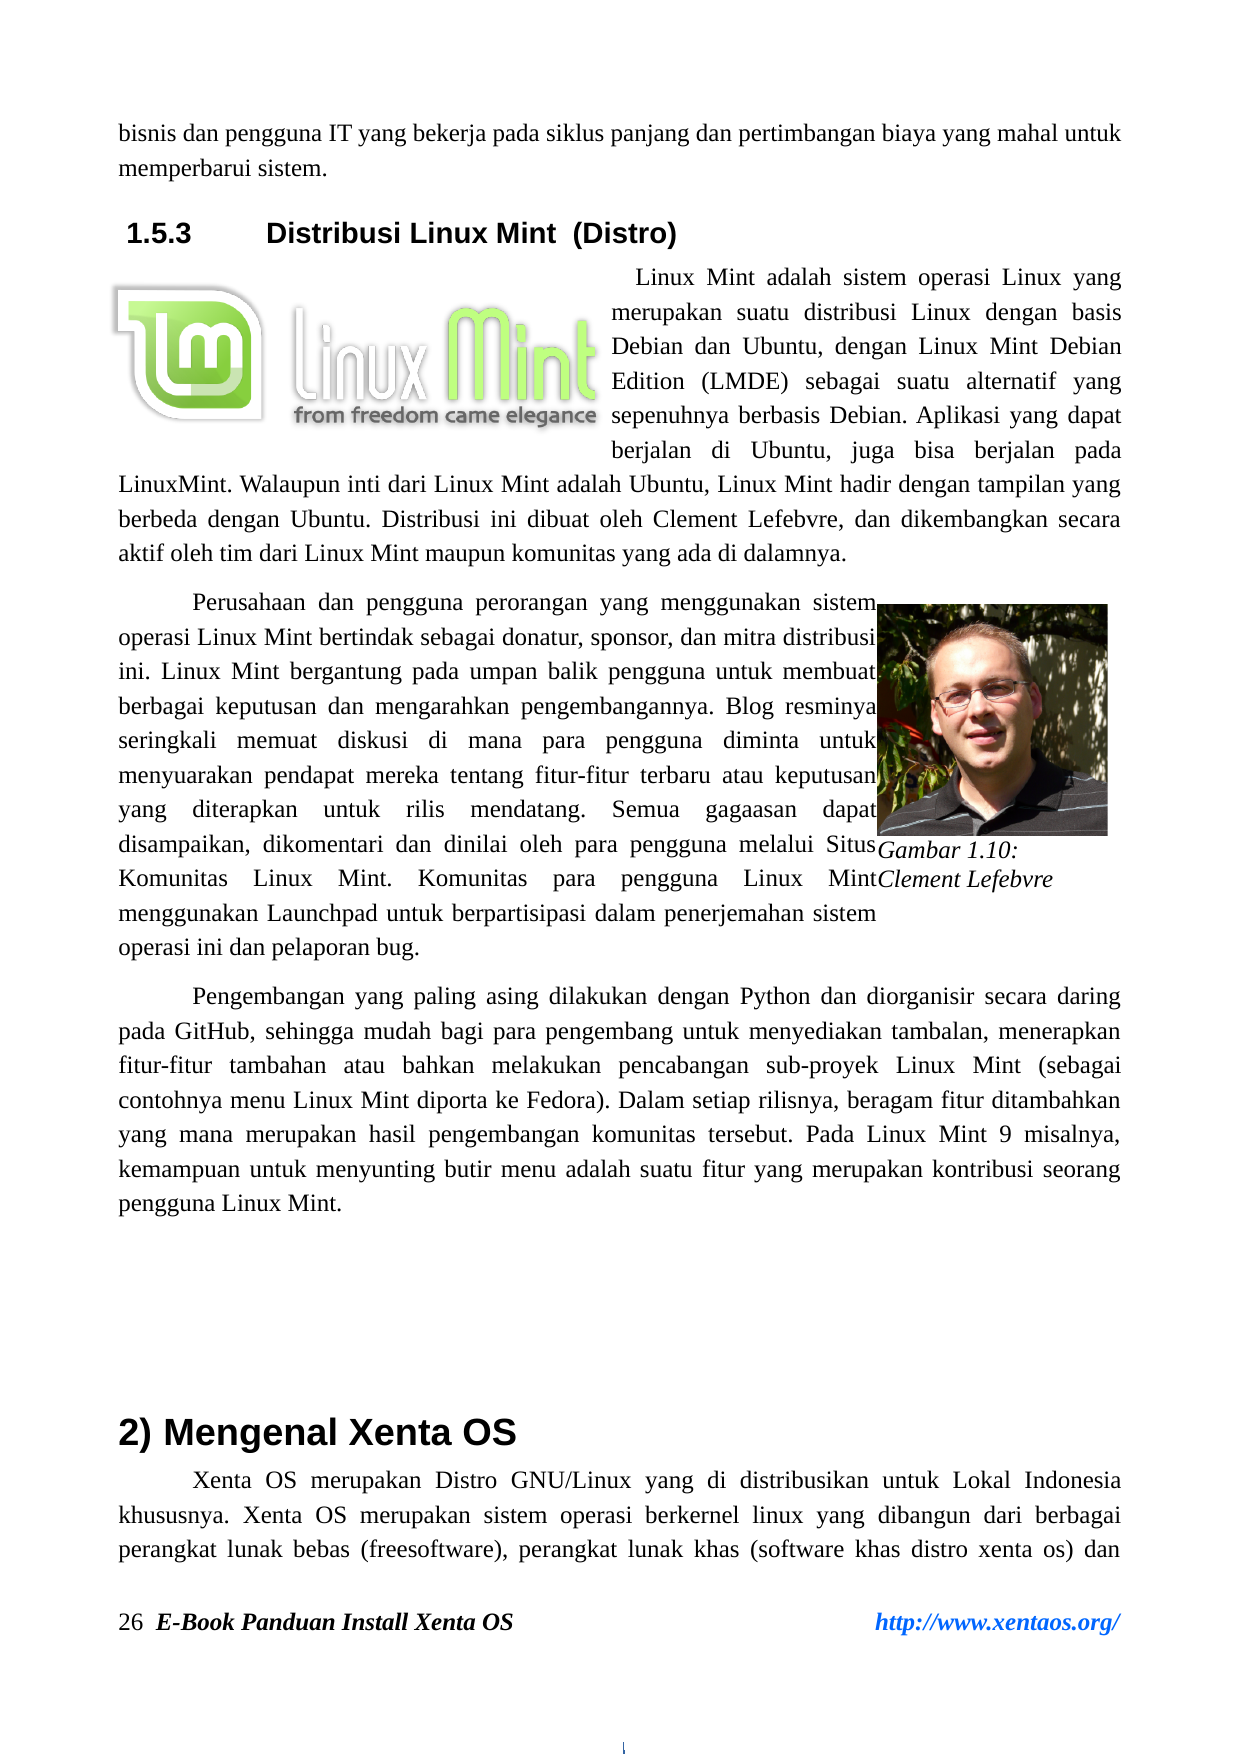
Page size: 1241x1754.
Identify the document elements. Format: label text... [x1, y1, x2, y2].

text Gambar 1.10: Clement Lefebvre [877, 836, 1108, 893]
text Pengembangan yang paling asing dilakukan dengan Python dan diorganisir secara daring pada GitHub, sehingga mudah bagi para pengembang untuk menyediakan tambalan, menerapkan fitur-fitur tambahan atau bahkan melakukan pencabangan sub-proyek Linux Mint (sebagai contohnya menu Linux Mint diporta ke Fedora). Dalam setiap rilisnya, beragam fitur ditambahkan yang mana merupakan hasil pengembangan komunitas tersebut. Pada Linux Mint 9 misalnya, kemampuan untuk menyunting butir menu adalah suatu fitur yang merupakan kontribusi seorang pengguna Linux Mint. [118, 981, 1122, 1217]
picture [877, 604, 1108, 836]
text Perusahaan dan pengguna perorangan yang menggunakan sistem operasi Linux Mint bertindak sebagai donatur, sponsor, dan mitra distribusi ini. Linux Mint bergantung pada umpan balik pengguna untuk membuat berbagai keputusan dan mengarahkan pengembangannya. Blog resminya seringkali memuat diskusi di mana para pengguna diminta untuk menyuarakan pendapat mereka tentang fitur-fitur terbaru atau keputusan yang diterapkan untuk rilis mendatang. Semua gagaasan dapat disampaikan, dikomentari dan dinilai oleh para pengguna melalui Situs Komunitas Linux Mint. Komunitas para pengguna Linux Mint menggunakan Launchpad untuk berpartisipasi dalam penerjemahan sistem operasi ini dan pelaporan bug. [118, 587, 1122, 961]
subtitle Mengenal Xenta OS [118, 1409, 1122, 1453]
picture [100, 278, 612, 442]
subtitle Distribusi Linux Mint (Distro) [118, 216, 1122, 250]
text bisnis dan pengguna IT yang bekerja pada siklus panjang dan pertimbangan biaya yang mahal untuk memperbarui sistem. [118, 118, 1122, 181]
text Linux Mint adalah sistem operasi Linux yang merupakan suatu distribusi Linux dengan basis Debian dan Ubuntu, dengan Linux Mint Debian Edition (LMDE) sebagai suatu alternatif yang sepenuhnya berbasis Debian. Aplikasi yang dapat berjalan di Ubuntu, juga bisa berjalan pada LinuxMint. Walaupun inti dari Linux Mint adalah Ubuntu, Linux Mint hadir dengan tampilan yang berbeda dengan Ubuntu. Distribusi ini dibuat oleh Clement Lefebvre, dan dikembangkan secara aktif oleh tim dari Linux Mint maupun komunitas yang ada di dalamnya. [118, 262, 1122, 567]
text Xenta OS merupakan Distro GNU/Linux yang di distribusikan untuk Lokal Indonesia khususnya. Xenta OS merupakan sistem operasi berkernel linux yang dibangun dari berbagai perangkat lunak bebas (freesoftware), perangkat lunak khas (software khas distro xenta os) dan [118, 1466, 1122, 1563]
